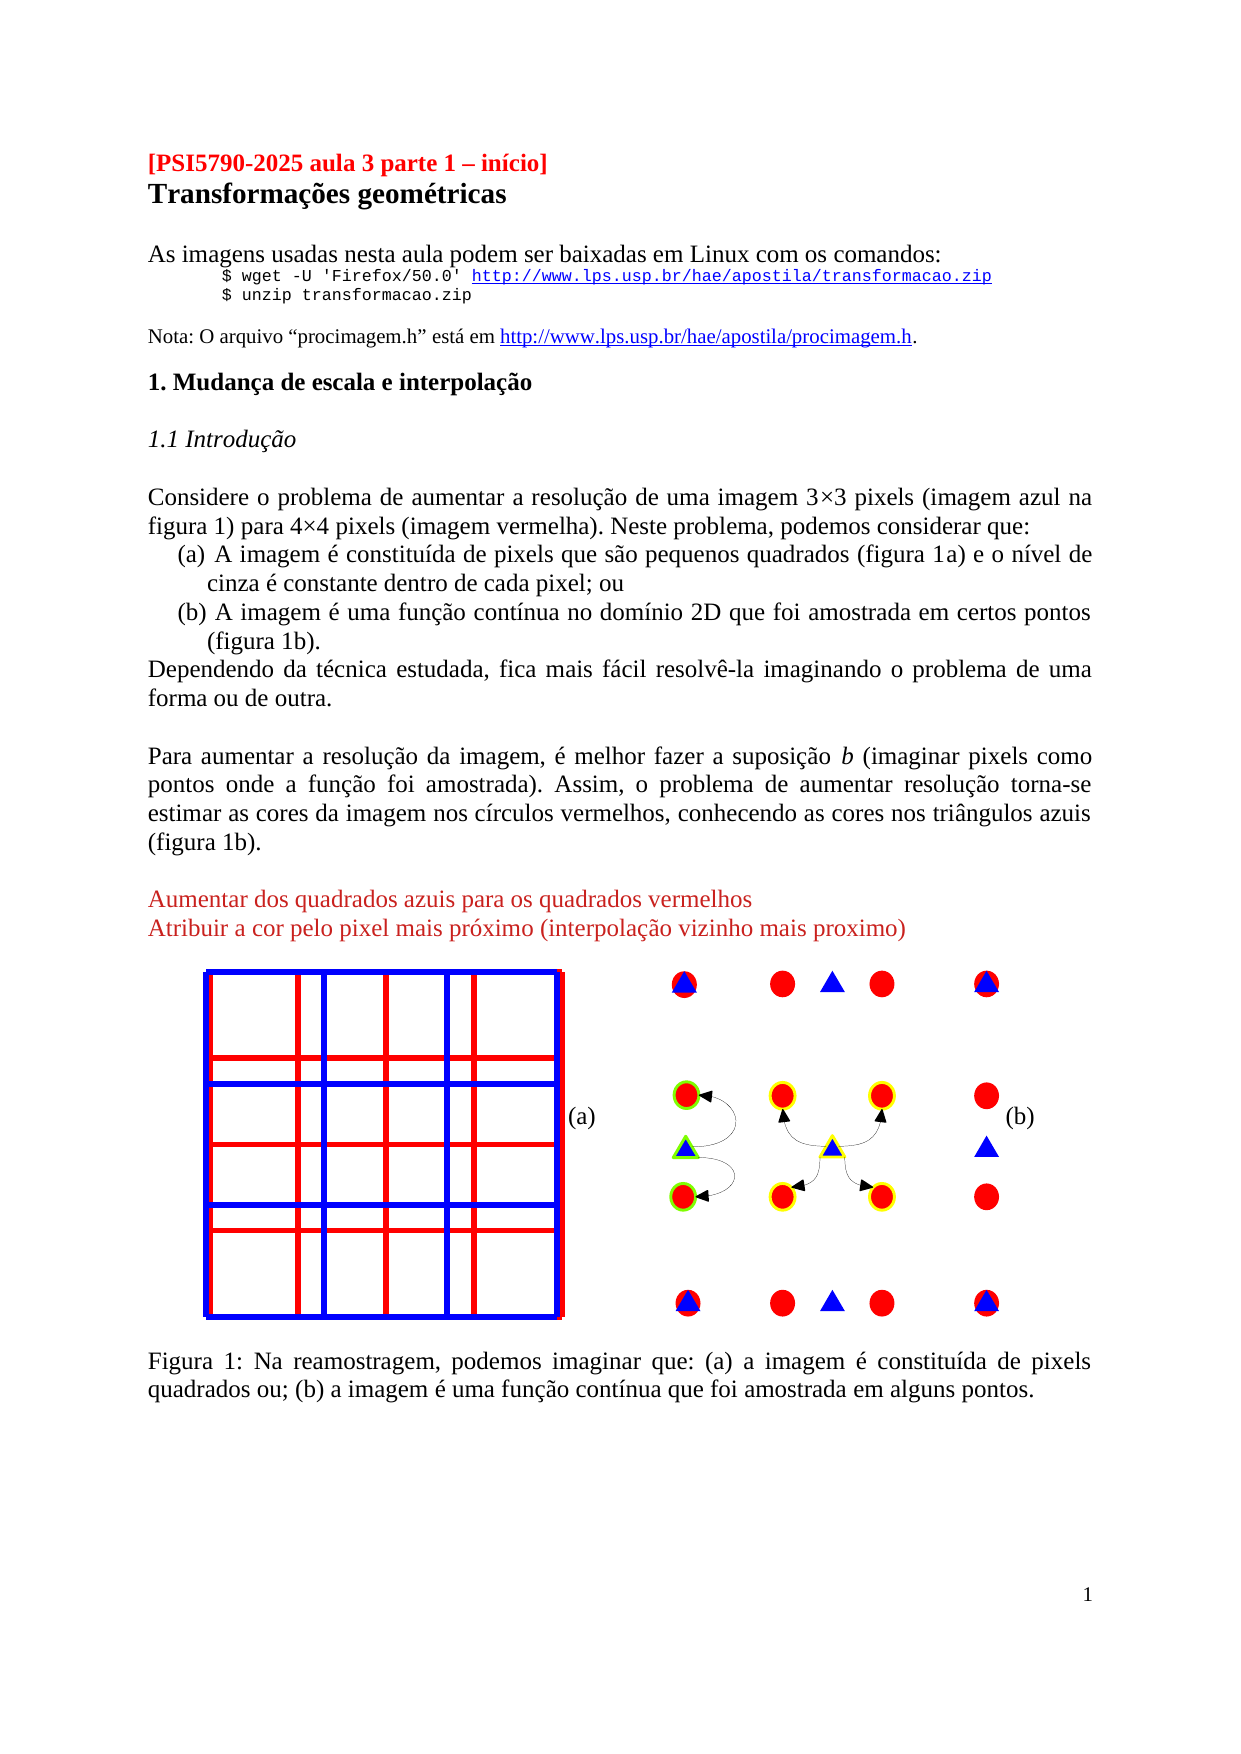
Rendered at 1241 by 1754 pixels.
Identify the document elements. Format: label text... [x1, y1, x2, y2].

text [389, 975, 444, 1055]
text [477, 1233, 554, 1314]
text [213, 1147, 295, 1202]
text [327, 1147, 383, 1202]
text [450, 975, 471, 1055]
text [301, 1147, 321, 1202]
text [213, 1208, 295, 1228]
text [PSI5790-2025 aula 3 parte 1 – início] [148, 148, 1092, 176]
text [301, 1208, 321, 1228]
text $ unzip transformacao.zip [148, 286, 1092, 305]
text [477, 1208, 554, 1228]
text [301, 975, 321, 1055]
text 1.1 Introdução [148, 424, 1092, 453]
text [213, 1087, 295, 1142]
text [389, 1087, 444, 1142]
text [450, 1233, 471, 1314]
text [477, 1061, 554, 1081]
text As imagens usadas nesta aula podem ser baixadas em Linux com os comandos: [148, 239, 1092, 267]
text [301, 1233, 321, 1314]
text [450, 1061, 471, 1081]
text [213, 1061, 295, 1081]
text [477, 1147, 554, 1202]
text [389, 1208, 444, 1228]
text [213, 1233, 295, 1314]
text Dependendo da técnica estudada, fica mais fácil resolvê-la imaginando o problema de uma forma ou de outra. [148, 654, 1092, 712]
text Aumentar dos quadrados azuis para os quadrados vermelhos [148, 884, 1092, 913]
text Nota: O arquivo “procimagem.h” está em http://www.lps.usp.br/hae/apostila/procimagem.h. [148, 324, 1092, 348]
text $ wget -U 'Firefox/50.0' http://www.lps.usp.br/hae/apostila/transformacao.zip [148, 267, 1092, 286]
text [389, 1061, 444, 1081]
text [327, 1233, 383, 1314]
text [389, 1147, 444, 1202]
text Transformações geométricas [148, 176, 1092, 210]
text [148, 971, 206, 1317]
text [327, 1061, 383, 1081]
text [477, 1087, 554, 1142]
text [450, 1208, 471, 1228]
text [450, 1087, 471, 1142]
text [477, 975, 554, 1055]
text [327, 975, 383, 1055]
text [301, 1087, 321, 1142]
list A imagem é constituída de pixels que são pequenos quadrados (figura 1a) e o nível de cinza é constante dentro de cada pixel; ou [177, 539, 1092, 597]
text [301, 1061, 321, 1081]
text (a) (b) [562, 971, 1092, 1317]
text [327, 1208, 383, 1228]
text [389, 1233, 444, 1314]
text [213, 975, 295, 1055]
text Para aumentar a resolução da imagem, é melhor fazer a suposição b (imaginar pixels como pontos onde a função foi amostrada). Assim, o problema de aumentar resolução torna-se estimar as cores da imagem nos círculos vermelhos, conhecendo as cores nos triângulos azuis (figura 1b). [148, 741, 1092, 856]
text [327, 1087, 383, 1142]
text [450, 1147, 471, 1202]
list A imagem é uma função contínua no domínio 2D que foi amostrada em certos pontos (figura 1b). [177, 597, 1092, 654]
text Figura 1: Na reamostragem, podemos imaginar que: (a) a imagem é constituída de pixels quadrados ou; (b) a imagem é uma função contínua que foi amostrada em alguns pontos. [148, 1346, 1092, 1403]
text 1. Mudança de escala e interpolação [148, 367, 1092, 396]
text Considere o problema de aumentar a resolução de uma imagem 3×3 pixels (imagem azul na figura 1) para 4×4 pixels (imagem vermelha). Neste problema, podemos considerar que: [148, 482, 1092, 539]
text Atribuir a cor pelo pixel mais próximo (interpolação vizinho mais proximo) [148, 913, 1092, 942]
